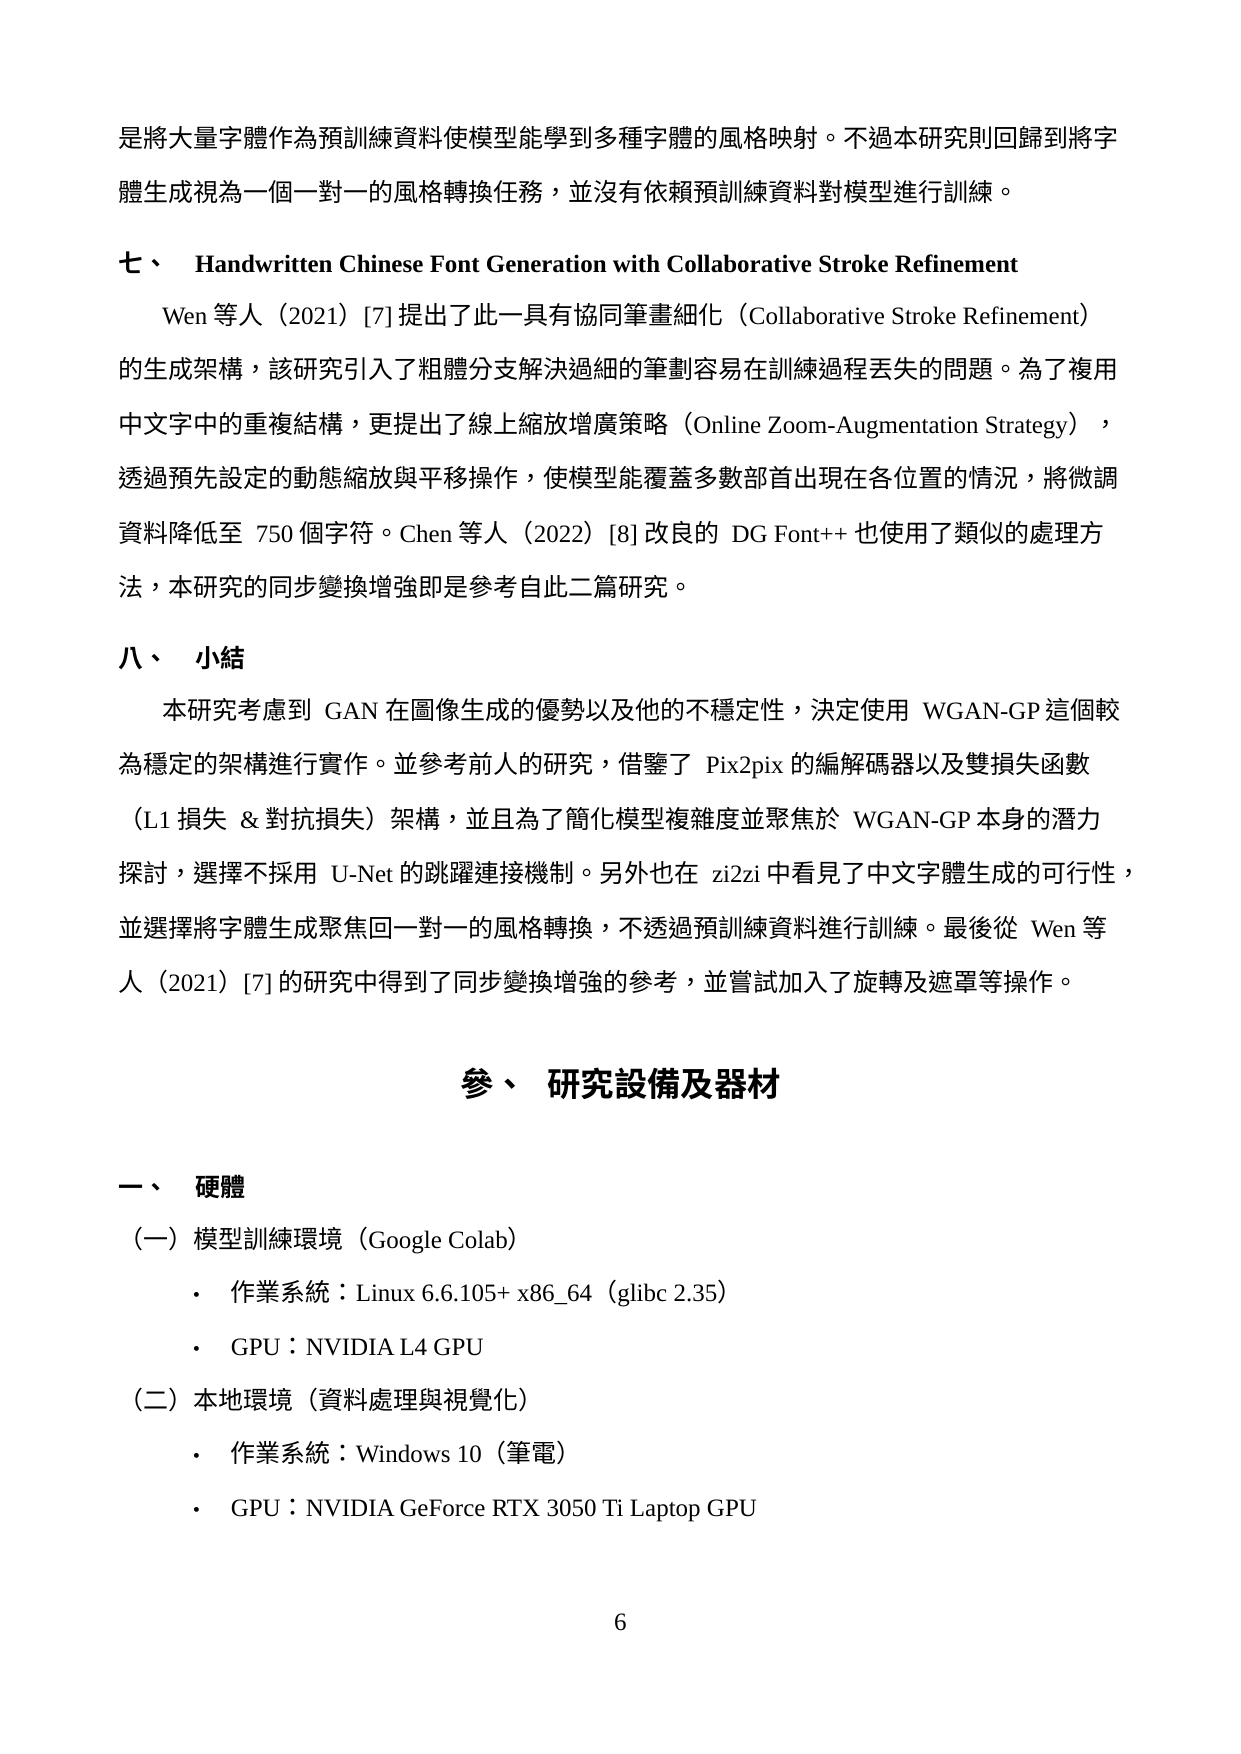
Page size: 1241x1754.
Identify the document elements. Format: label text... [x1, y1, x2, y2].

subtitle Handwritten Chinese Font Generation with Collaborative Stroke Refinement [118, 243, 1122, 279]
subtitle 本地環境（資料處理與視覺化） [118, 1381, 1122, 1417]
text Wen 等人（2021）[7] 提出了此一具有協同筆畫細化（Collaborative Stroke Refinement）的生成架構，該研究引入了粗體分支解決過細的筆劃容易在訓練過程丟失的問題。為了複用中文字中的重複結構，更提出了線上縮放增廣策略（Online Zoom-Augmentation Strategy），透過預先設定的動態縮放與平移操作，使模型能覆蓋多數部首出現在各位置的情況，將微調資料降低至 750 個字符。Chen 等人（2022）[8] 改良的 DG Font++ 也使用了類似的處理方法，本研究的同步變換增強即是參考自此二篇研究。 [118, 296, 1122, 604]
subtitle 硬體 [118, 1167, 1122, 1203]
subtitle 研究設備及器材 [118, 1058, 1122, 1106]
list 作業系統：Linux 6.6.105+ x86_64（glibc 2.35） [193, 1272, 1122, 1308]
text 本研究考慮到 GAN 在圖像生成的優勢以及他的不穩定性，決定使用 WGAN-GP 這個較為穩定的架構進行實作。並參考前人的研究，借鑒了 Pix2pix 的編解碼器以及雙損失函數（L1 損失 & 對抗損失）架構，並且為了簡化模型複雜度並聚焦於 WGAN-GP 本身的潛力探討，選擇不採用 U-Net 的跳躍連接機制。另外也在 zi2zi 中看見了中文字體生成的可行性，並選擇將字體生成聚焦回一對一的風格轉換，不透過預訓練資料進行訓練。最後從 Wen 等人（2021）[7] 的研究中得到了同步變換增強的參考，並嘗試加入了旋轉及遮罩等操作。 [118, 691, 1122, 999]
list GPU：NVIDIA GeForce RTX 3050 Ti Laptop GPU [193, 1488, 1122, 1524]
list GPU：NVIDIA L4 GPU [193, 1326, 1122, 1363]
list 作業系統：Windows 10（筆電） [193, 1433, 1122, 1469]
subtitle 小結 [118, 638, 1122, 674]
text Tian（2017）[6] 發布的 zi2zi 開源專案，是一個將 pix2pix 應用在中文字體生成的實踐。其特點是引入了類別嵌入（Category Embedding），使字形的配對不侷限在兩字體對應，而是將大量字體作為預訓練資料使模型能學到多種字體的風格映射。不過本研究則回歸到將字體生成視為一個一對一的風格轉換任務，並沒有依賴預訓練資料對模型進行訓練。 [118, 118, 1122, 209]
subtitle 模型訓練環境（Google Colab） [118, 1219, 1122, 1256]
